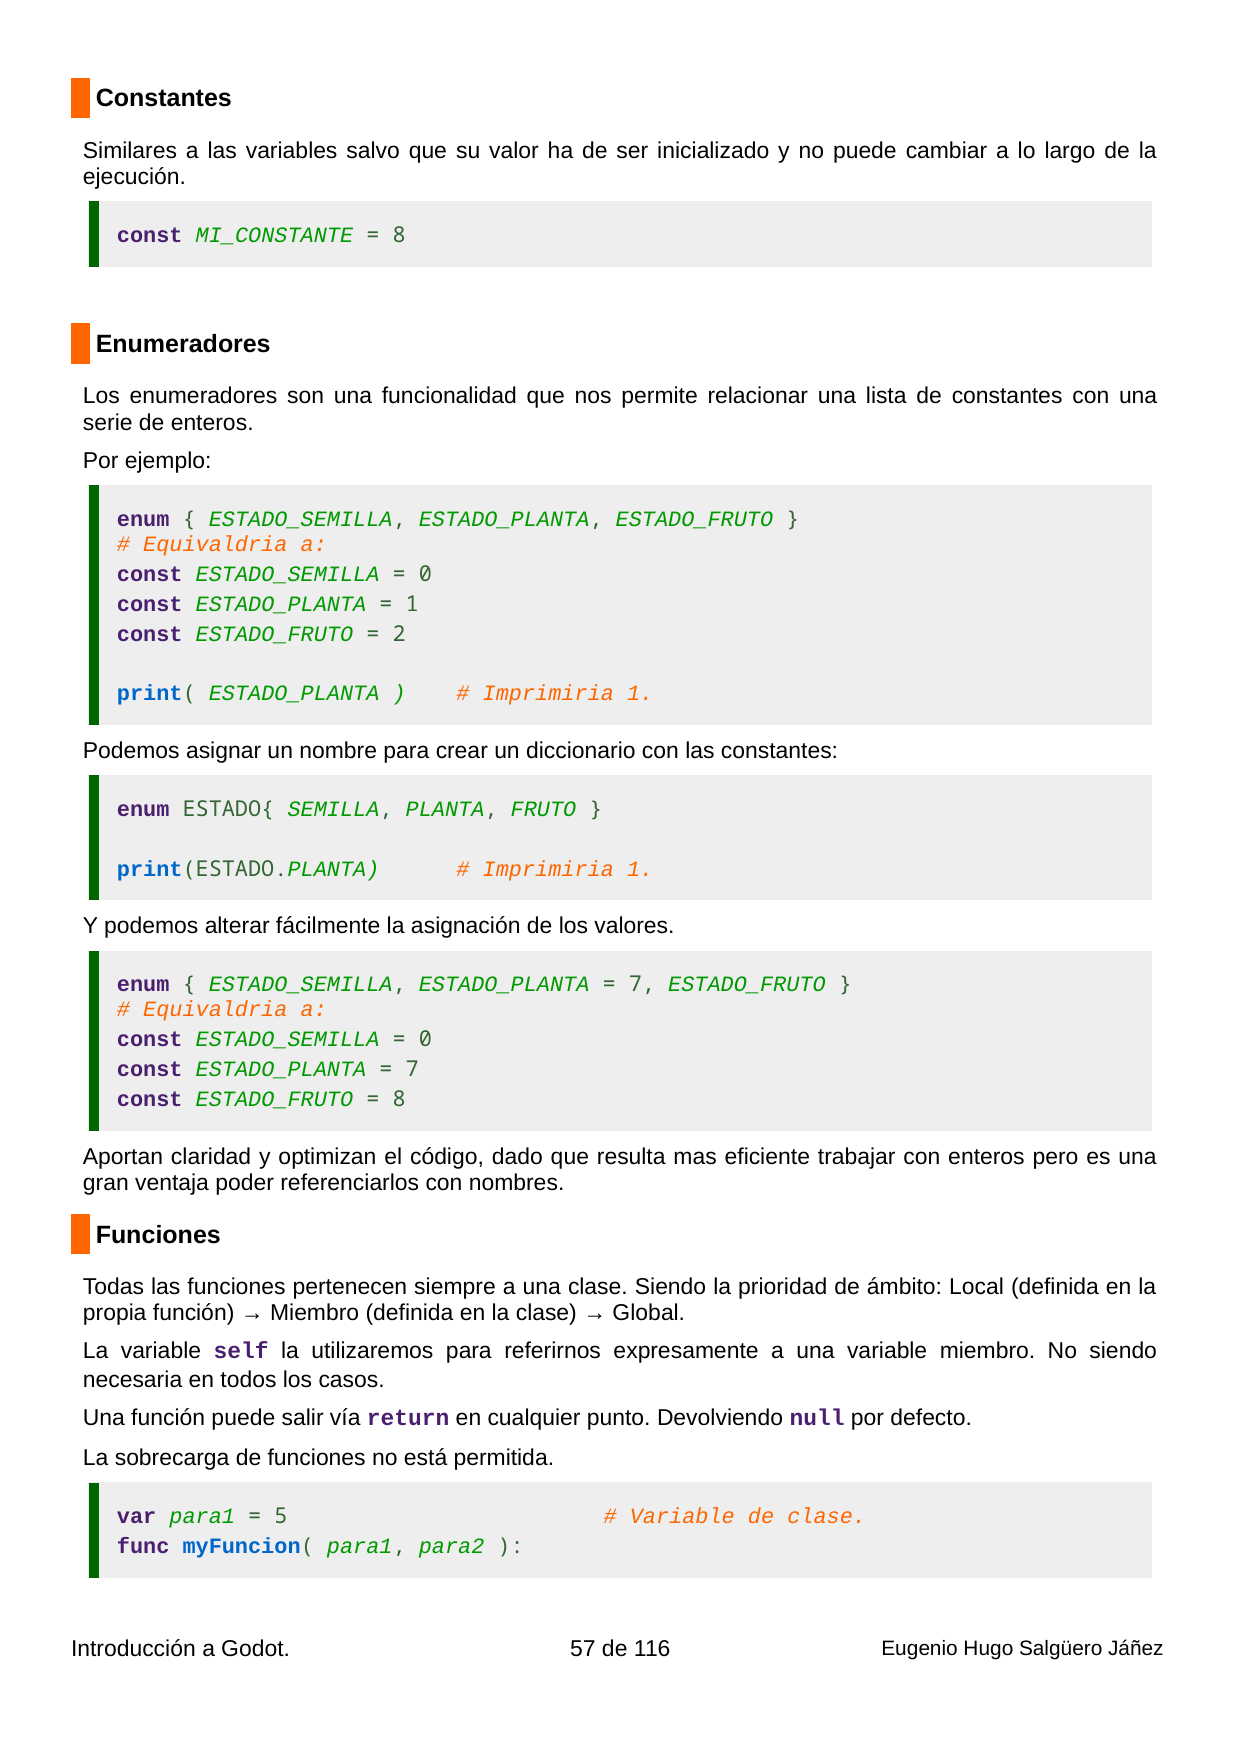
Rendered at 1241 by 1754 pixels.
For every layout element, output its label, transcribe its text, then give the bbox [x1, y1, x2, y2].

text Por ejemplo: [83, 447, 1158, 473]
text const ESTADO_SEMILLA = 0 [99, 558, 1152, 588]
text const ESTADO_SEMILLA = 0 [99, 1023, 1152, 1053]
subtitle Funciones [90, 1214, 1169, 1254]
text Todas las funciones pertenecen siempre a una clase. Siendo la prioridad de ámbito: Local (definida en la propia función) → Miembro (definida en la clase) → Global. [83, 1273, 1158, 1326]
text Los enumeradores son una funcionalidad que nos permite relacionar una lista de constantes con una serie de enteros. [83, 382, 1158, 435]
text print( ESTADO_PLANTA ) # Imprimiria 1. [99, 677, 1152, 725]
text enum { ESTADO_SEMILLA, ESTADO_PLANTA = 7, ESTADO_FRUTO } [99, 951, 1152, 998]
text La variable self la utilizaremos para referirnos expresamente a una variable miembro. No siendo necesaria en todos los casos. [83, 1337, 1158, 1392]
text const ESTADO_PLANTA = 1 [99, 588, 1152, 618]
text const ESTADO_FRUTO = 2 [99, 618, 1152, 648]
text const ESTADO_PLANTA = 7 [99, 1053, 1152, 1083]
text var para1 = 5 # Variable de clase. [88, 1482, 1152, 1530]
subtitle Constantes [71, 77, 1169, 118]
text const ESTADO_FRUTO = 8 [99, 1083, 1152, 1131]
subtitle Enumeradores [90, 323, 1169, 364]
text # Equivaldria a: [99, 998, 1152, 1023]
text enum ESTADO{ SEMILLA, PLANTA, FRUTO } [99, 775, 1152, 823]
text Podemos asignar un nombre para crear un diccionario con las constantes: [83, 737, 1158, 763]
text La sobrecarga de funciones no está permitida. [83, 1444, 1158, 1471]
text Similares a las variables salvo que su valor ha de ser inicializado y no puede cambiar a lo largo de la ejecución. [83, 137, 1158, 189]
text print(ESTADO.PLANTA) # Imprimiria 1. [99, 853, 1152, 900]
text Aportan claridad y optimizan el código, dado que resulta mas eficiente trabajar con enteros pero es una gran ventaja poder referenciarlos con nombres. [83, 1143, 1158, 1195]
text const MI_CONSTANTE = 8 [99, 201, 1152, 267]
text Y podemos alterar fácilmente la asignación de los valores. [83, 912, 1158, 939]
text enum { ESTADO_SEMILLA, ESTADO_PLANTA, ESTADO_FRUTO } [99, 485, 1152, 533]
text func myFuncion( para1, para2 ): [99, 1530, 1152, 1578]
text Una función puede salir vía return en cualquier punto. Devolviendo null por defecto. [83, 1404, 1158, 1432]
text # Equivaldria a: [99, 533, 1152, 558]
